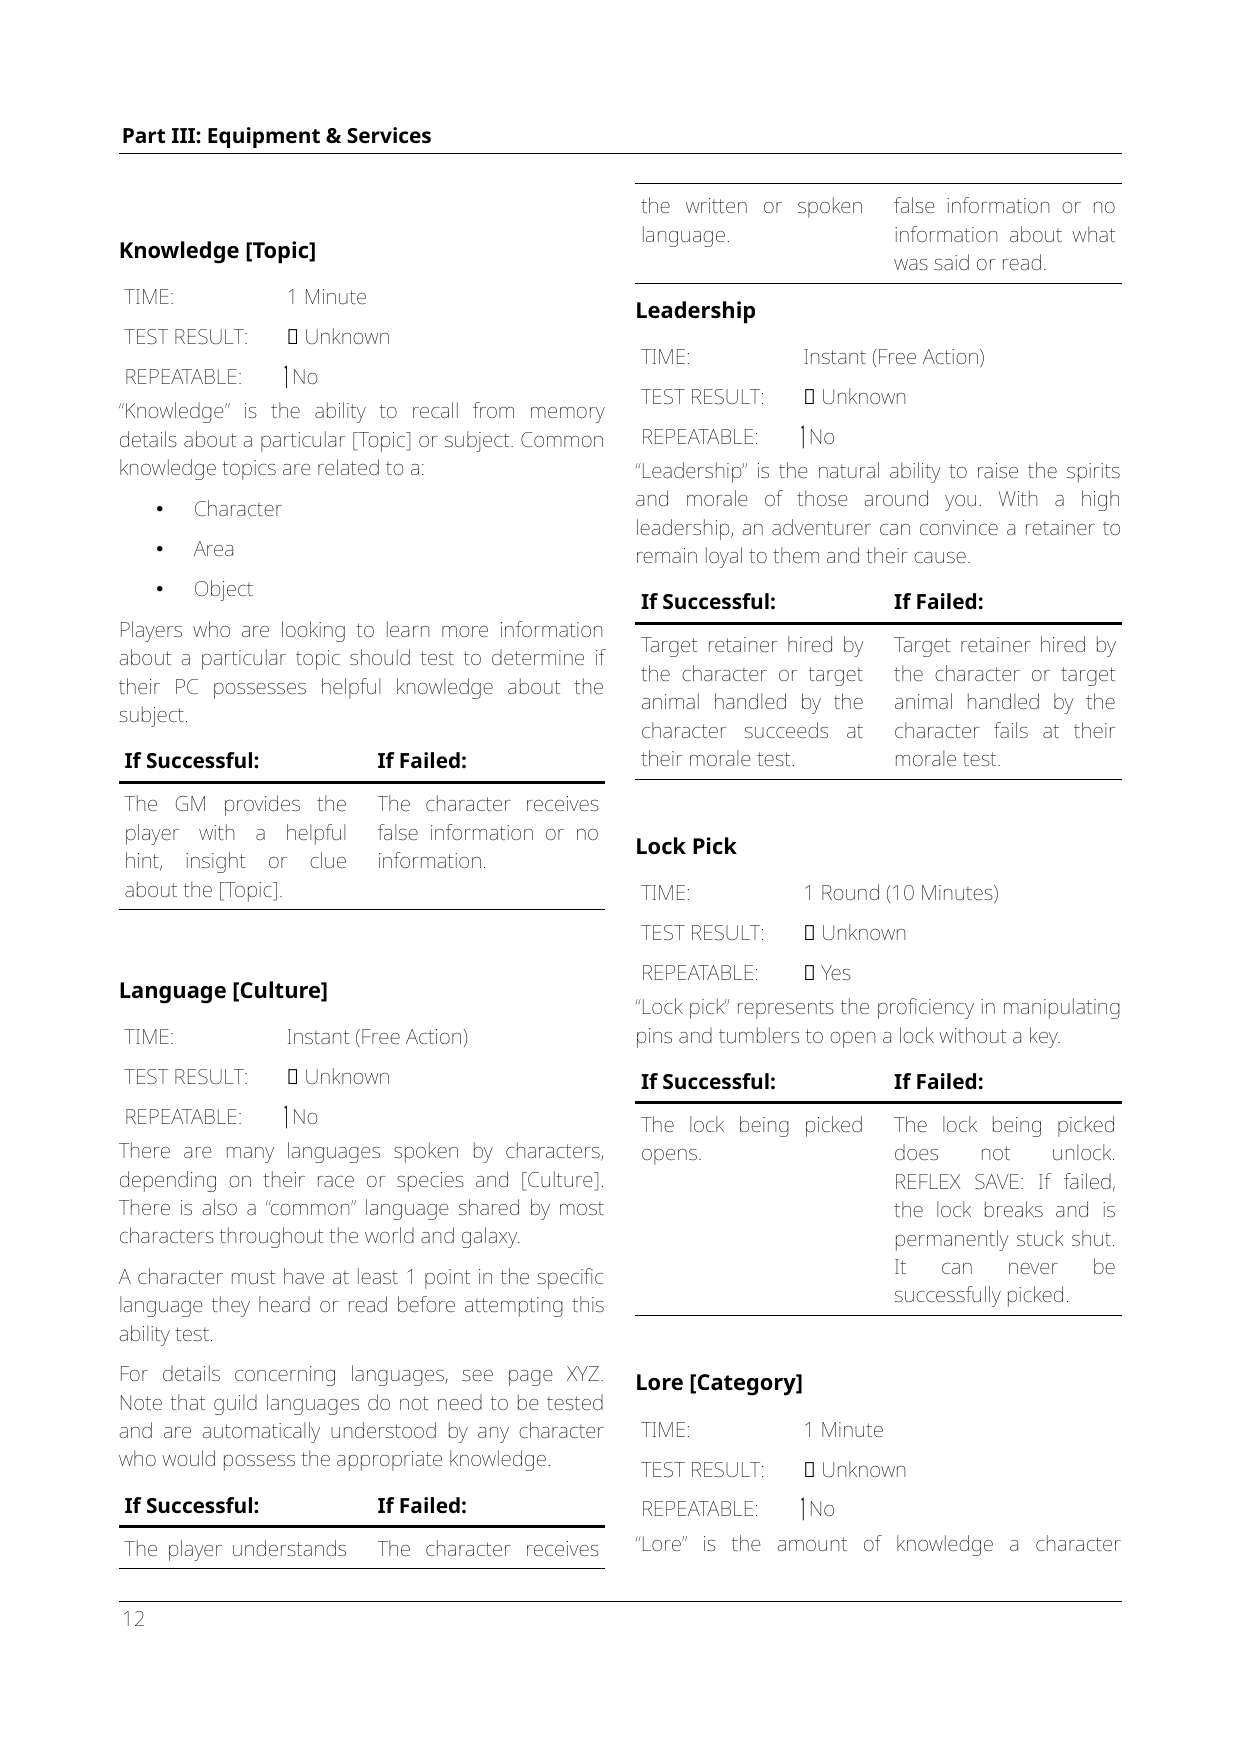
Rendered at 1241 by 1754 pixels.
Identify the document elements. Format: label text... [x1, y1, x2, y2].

text “Knowledge” is the ability to recall from memory details about a particular [Topic] or subject. Common knowledge topics are related to a: [118, 396, 605, 482]
text Lock Pick [635, 831, 1122, 861]
table_cell  Unknown [281, 1056, 605, 1096]
table_header 1 Minute [281, 277, 605, 317]
table_cell [353, 1528, 372, 1568]
table_cell REPEATABLE: [635, 1489, 797, 1529]
table_cell  Unknown [797, 913, 1122, 952]
table_cell  Yes [797, 953, 1122, 992]
table_cell  No [797, 1489, 1122, 1529]
text “Lore” is the amount of knowledge a character [635, 1529, 1122, 1557]
table_cell  No [281, 1096, 605, 1136]
table_header [353, 1485, 372, 1525]
text Knowledge [Topic] [118, 235, 605, 265]
text For details concerning languages, see page XYZ. Note that guild languages do not need to be tested and are automatically understood by any character who would possess the appropriate knowledge. [118, 1359, 605, 1473]
table_header 1 Minute [797, 1409, 1122, 1449]
table_header TIME: [635, 336, 797, 376]
table_cell The lock being picked does not unlock. REFLEX SAVE: If failed, the lock breaks and is permanently stuck shut. It can never be successfully picked. [888, 1104, 1122, 1315]
table_header TIME: [635, 873, 797, 913]
table_header [869, 1061, 888, 1101]
table_header Instant (Free Action) [797, 336, 1122, 376]
table_cell REPEATABLE: [119, 357, 281, 396]
list Character [156, 494, 605, 522]
text Language [Culture] [118, 975, 605, 1004]
text “Lock pick” represents the proficiency in manipulating pins and tumblers to open a lock without a key. [635, 992, 1122, 1049]
table_cell [869, 625, 888, 778]
table_cell [869, 184, 888, 282]
table_header Instant (Free Action) [281, 1017, 605, 1056]
table_header [353, 741, 372, 781]
table_cell TEST RESULT: [119, 1056, 281, 1096]
table_header If Successful: [635, 1061, 869, 1101]
list Object [156, 574, 605, 603]
table_cell [869, 1104, 888, 1315]
table_header If Failed: [888, 582, 1122, 622]
table_header 1 Round (10 Minutes) [797, 873, 1122, 913]
text “Leadership” is the natural ability to raise the spirits and morale of those around you. With a high leadership, an adventurer can convince a retainer to remain loyal to them and their cause. [635, 456, 1122, 570]
table_header TIME: [119, 1017, 281, 1056]
table_cell false information or no information about what was said or read. [888, 184, 1122, 282]
table_header If Successful: [119, 741, 353, 781]
table_header If Successful: [119, 1485, 353, 1525]
table_header [869, 582, 888, 622]
table_cell Target retainer hired by the character or target animal handled by the character succeeds at their morale test. [635, 625, 869, 778]
table_cell The lock being picked opens. [635, 1104, 869, 1315]
table_cell  Unknown [281, 317, 605, 357]
text A character must have at least 1 point in the specific language they heard or read before attempting this ability test. [118, 1262, 605, 1347]
table_cell TEST RESULT: [635, 376, 797, 416]
text Lore [Category] [635, 1367, 1122, 1397]
text Leadership [635, 294, 1122, 324]
table_cell TEST RESULT: [635, 1449, 797, 1489]
table_cell TEST RESULT: [119, 317, 281, 357]
table_header TIME: [635, 1409, 797, 1449]
list Area [156, 534, 605, 563]
table_header If Failed: [888, 1061, 1122, 1101]
table_cell  Unknown [797, 376, 1122, 416]
table_cell The GM provides the player with a helpful hint, insight or clue about the [Topic]. [119, 784, 353, 909]
table_cell  No [281, 357, 605, 396]
table_cell The character receives [372, 1528, 605, 1568]
table_header If Failed: [372, 741, 605, 781]
table_cell Target retainer hired by the character or target animal handled by the character fails at their morale test. [888, 625, 1122, 778]
table_cell [353, 784, 372, 909]
table_cell The player understands [119, 1528, 353, 1568]
text Players who are looking to learn more information about a particular topic should test to determine if their PC possesses helpful knowledge about the subject. [118, 615, 605, 729]
table_cell REPEATABLE: [635, 416, 797, 456]
table_cell the written or spoken language. [635, 184, 869, 282]
table_cell REPEATABLE: [119, 1096, 281, 1136]
text There are many languages spoken by characters, depending on their race or species and [Culture]. There is also a “common” language shared by most characters throughout the world and galaxy. [118, 1136, 605, 1250]
table_header If Failed: [372, 1485, 605, 1525]
table_cell The character receives false information or no information. [372, 784, 605, 909]
table_cell REPEATABLE: [635, 953, 797, 992]
table_cell  No [797, 416, 1122, 456]
table_header TIME: [119, 277, 281, 317]
table_header If Successful: [635, 582, 869, 622]
table_cell TEST RESULT: [635, 913, 797, 952]
table_cell  Unknown [797, 1449, 1122, 1489]
